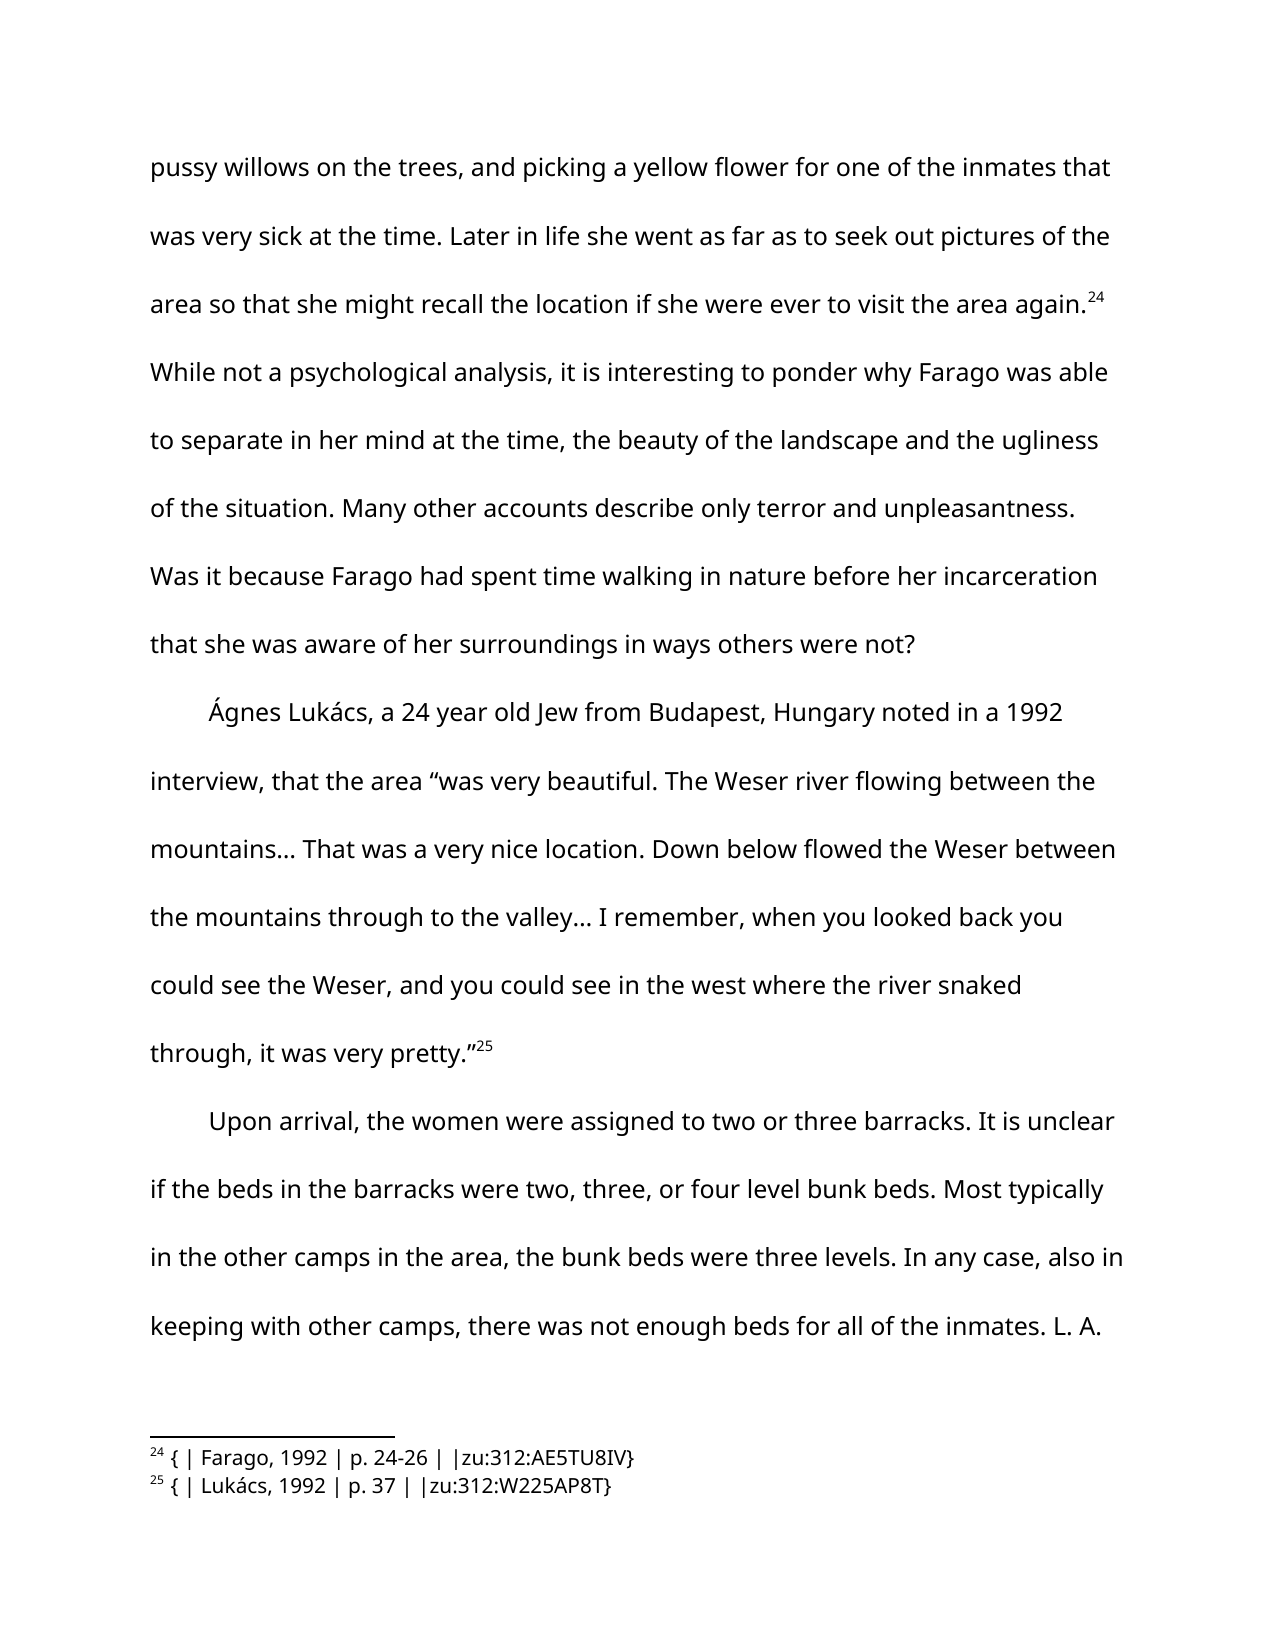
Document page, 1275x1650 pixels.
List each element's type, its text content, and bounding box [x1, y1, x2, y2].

text pussy willows on the trees, and picking a yellow flower for one of the inmates that was very sick at the time. Later in life she went as far as to seek out pictures of the area so that she might recall the location if she were ever to visit the area again. While not a psychological analysis, it is interesting to ponder why Farago was able to separate in her mind at the time, the beauty of the landscape and the ugliness of the situation. Many other accounts describe only terror and unpleasantness. Was it because Farago had spent time walking in nature before her incarceration that she was aware of her surroundings in ways others were not? [150, 150, 1125, 661]
text { | Lukács, 1992 | p. 37 | |zu:312:W225AP8T} [150, 1472, 1125, 1500]
text { | Farago, 1992 | p. 24-26 | |zu:312:AE5TU8IV} [150, 1443, 1125, 1472]
text Ágnes Lukács, a 24 year old Jew from Budapest, Hungary noted in a 1992 interview, that the area “was very beautiful. The Weser river flowing between the mountains… That was a very nice location. Down below flowed the Weser between the mountains through to the valley… I remember, when you looked back you could see the Weser, and you could see in the west where the river snaked through, it was very pretty.” [150, 695, 1125, 1070]
text Upon arrival, the women were assigned to two or three barracks. It is unclear if the beds in the barracks were two, three, or four level bunk beds. Most typically in the other camps in the area, the bunk beds were three levels. In any case, also in keeping with other camps, there was not enough beds for all of the inmates. L. A. [150, 1104, 1125, 1342]
